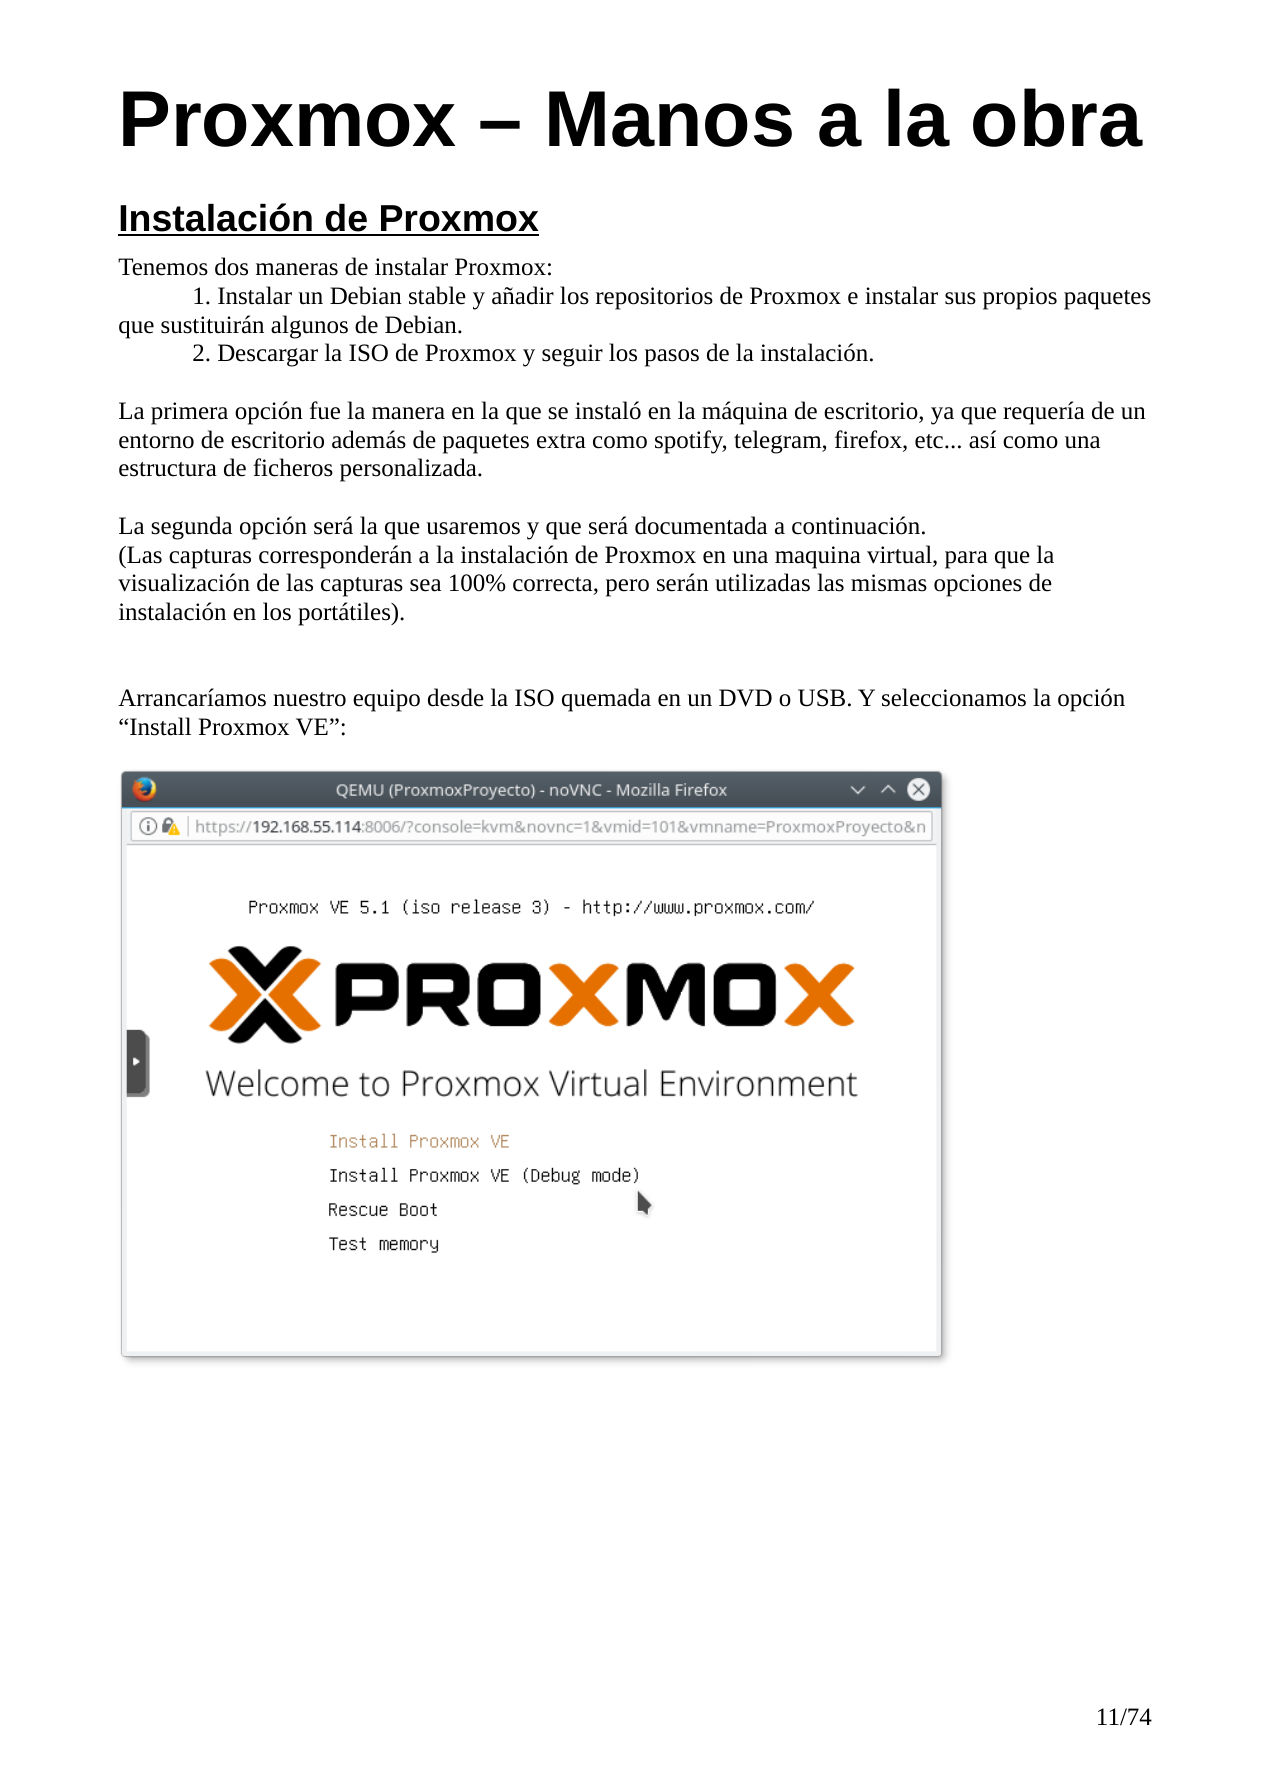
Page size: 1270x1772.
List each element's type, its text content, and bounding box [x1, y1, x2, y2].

subtitle Instalación de Proxmox [118, 197, 1152, 240]
picture [113, 763, 958, 1373]
subtitle Proxmox – Manos a la obra [118, 72, 1152, 163]
text Arrancaríamos nuestro equipo desde la ISO quemada en un DVD o USB. Y seleccionamos la opción “Install Proxmox VE”: [118, 683, 1152, 741]
text Tenemos dos maneras de instalar Proxmox: 1. Instalar un Debian stable y añadir los repositorios de Proxmox e instalar sus propios paquetes que sustituirán algunos de Debian. 2. Descargar la ISO de Proxmox y seguir los pasos de la instalación. La primera opción fue la manera en la que se instaló en la máquina de escritorio, ya que requería de un entorno de escritorio además de paquetes extra como spotify, telegram, firefox, etc... así como una estructura de ficheros personalizada. La segunda opción será la que usaremos y que será documentada a continuación. (Las capturas corresponderán a la instalación de Proxmox en una maquina virtual, para que la visualización de las capturas sea 100% correcta, pero serán utilizadas las mismas opciones de instalación en los portátiles). [118, 252, 1152, 626]
